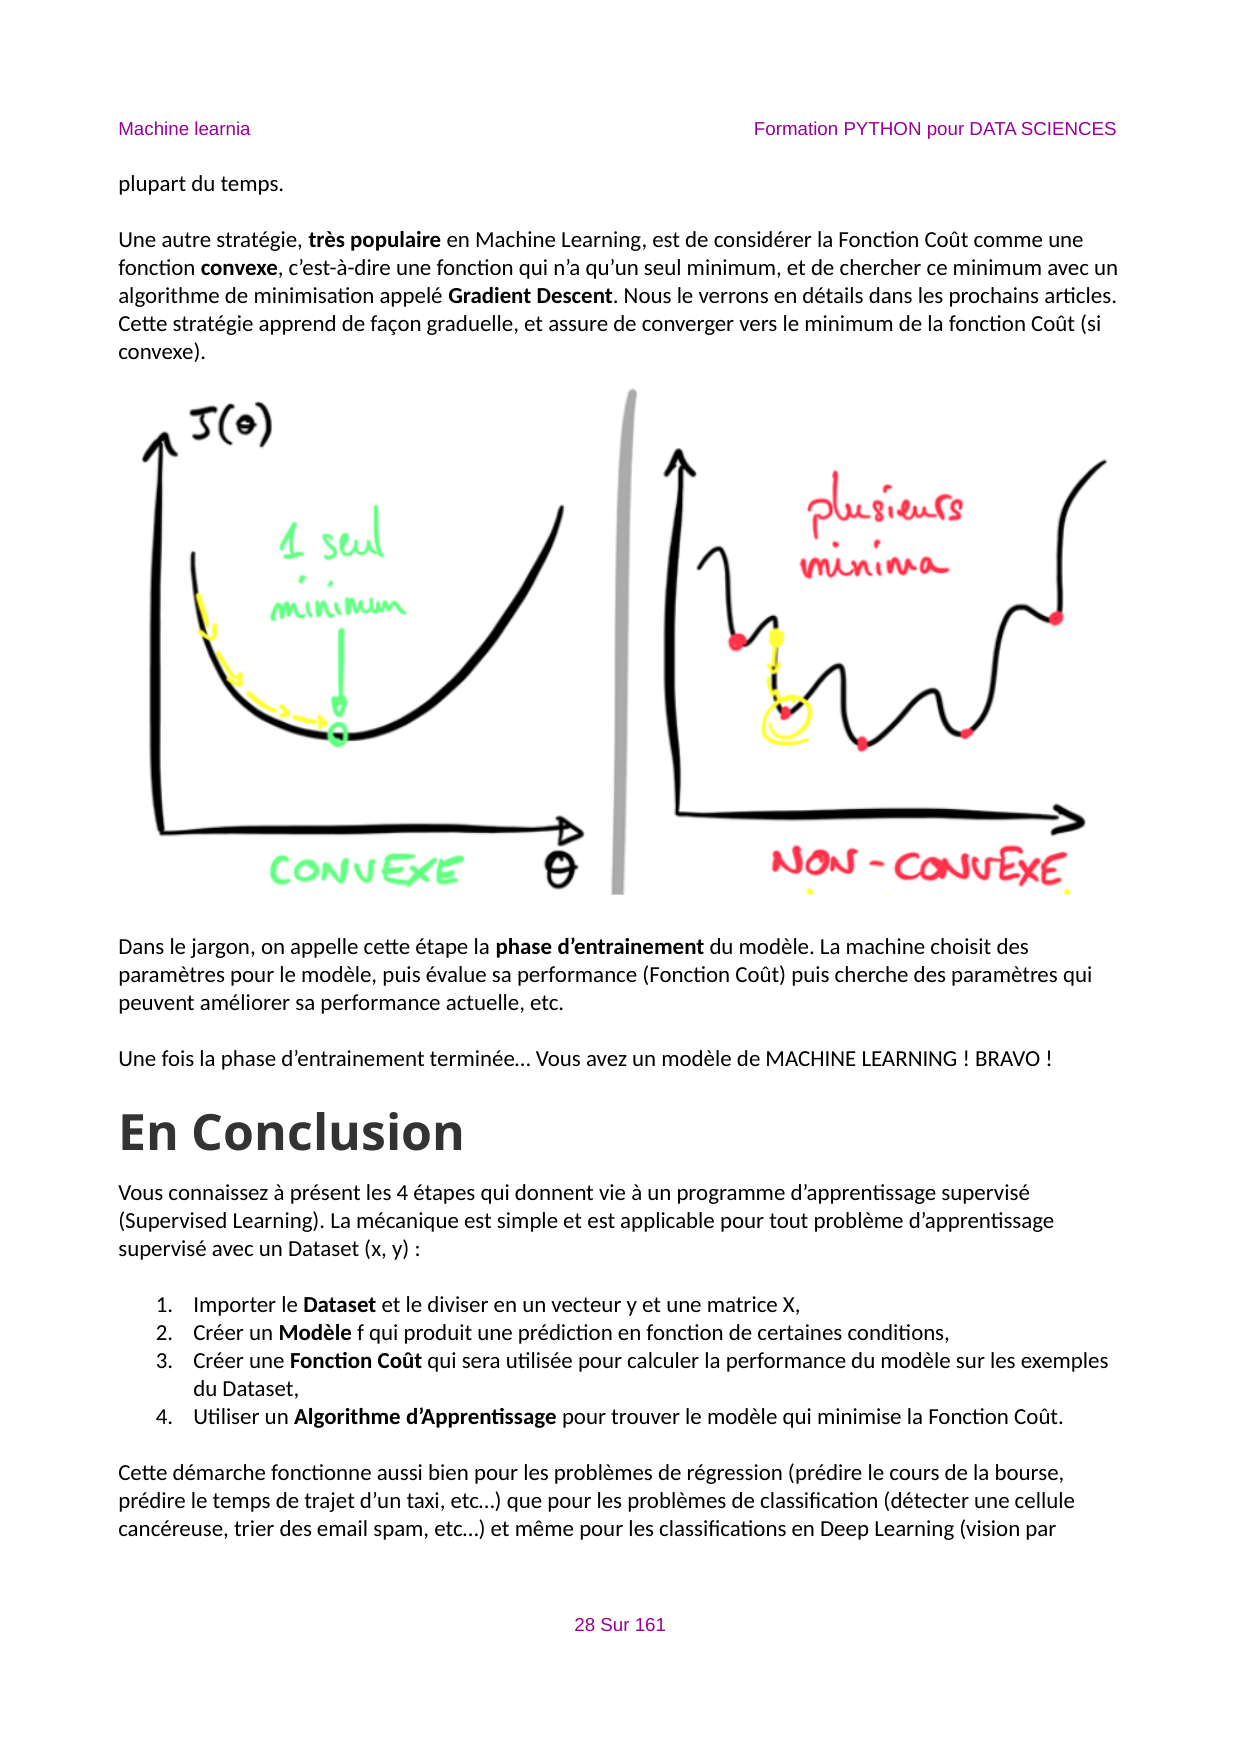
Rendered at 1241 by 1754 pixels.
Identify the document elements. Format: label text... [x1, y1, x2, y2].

list Utiliser un Algorithme d’Apprentissage pour trouver le modèle qui minimise la Fonction Coût. [156, 1402, 1122, 1430]
text Une fois la phase d’entrainement terminée… Vous avez un modèle de MACHINE LEARNING ! BRAVO ! [118, 1044, 1122, 1072]
list Créer une Fonction Coût qui sera utilisée pour calculer la performance du modèle sur les exemples du Dataset, [156, 1346, 1122, 1402]
text plupart du temps. [118, 169, 1122, 197]
text Cette démarche fonctionne aussi bien pour les problèmes de régression (prédire le cours de la bourse, prédire le temps de trajet d’un taxi, etc…) que pour les problèmes de classification (détecter une cellule cancéreuse, trier des email spam, etc…) et même pour les classifications en Deep Learning (vision par [118, 1458, 1122, 1542]
subtitle En Conclusion [118, 1097, 1122, 1166]
text Une autre stratégie, très populaire en Machine Learning, est de considérer la Fonction Coût comme une fonction convexe, c’est-à-dire une fonction qui n’a qu’un seul minimum, et de chercher ce minimum avec un algorithme de minimisation appelé Gradient Descent. Nous le verrons en détails dans les prochains articles. Cette stratégie apprend de façon graduelle, et assure de converger vers le minimum de la fonction Coût (si convexe). [118, 225, 1122, 365]
list Importer le Dataset et le diviser en un vecteur y et une matrice X, [156, 1290, 1122, 1318]
list Créer un Modèle f qui produit une prédiction en fonction de certaines conditions, [156, 1318, 1122, 1346]
text Vous connaissez à présent les 4 étapes qui donnent vie à un programme d’apprentissage supervisé (Supervised Learning). La mécanique est simple et est applicable pour tout problème d’apprentissage supervisé avec un Dataset (x, y) : [118, 1178, 1122, 1262]
text Dans le jargon, on appelle cette étape la phase d’entrainement du modèle. La machine choisit des paramètres pour le modèle, puis évalue sa performance (Fonction Coût) puis cherche des paramètres qui peuvent améliorer sa performance actuelle, etc. [118, 932, 1122, 1016]
picture [118, 365, 1122, 905]
